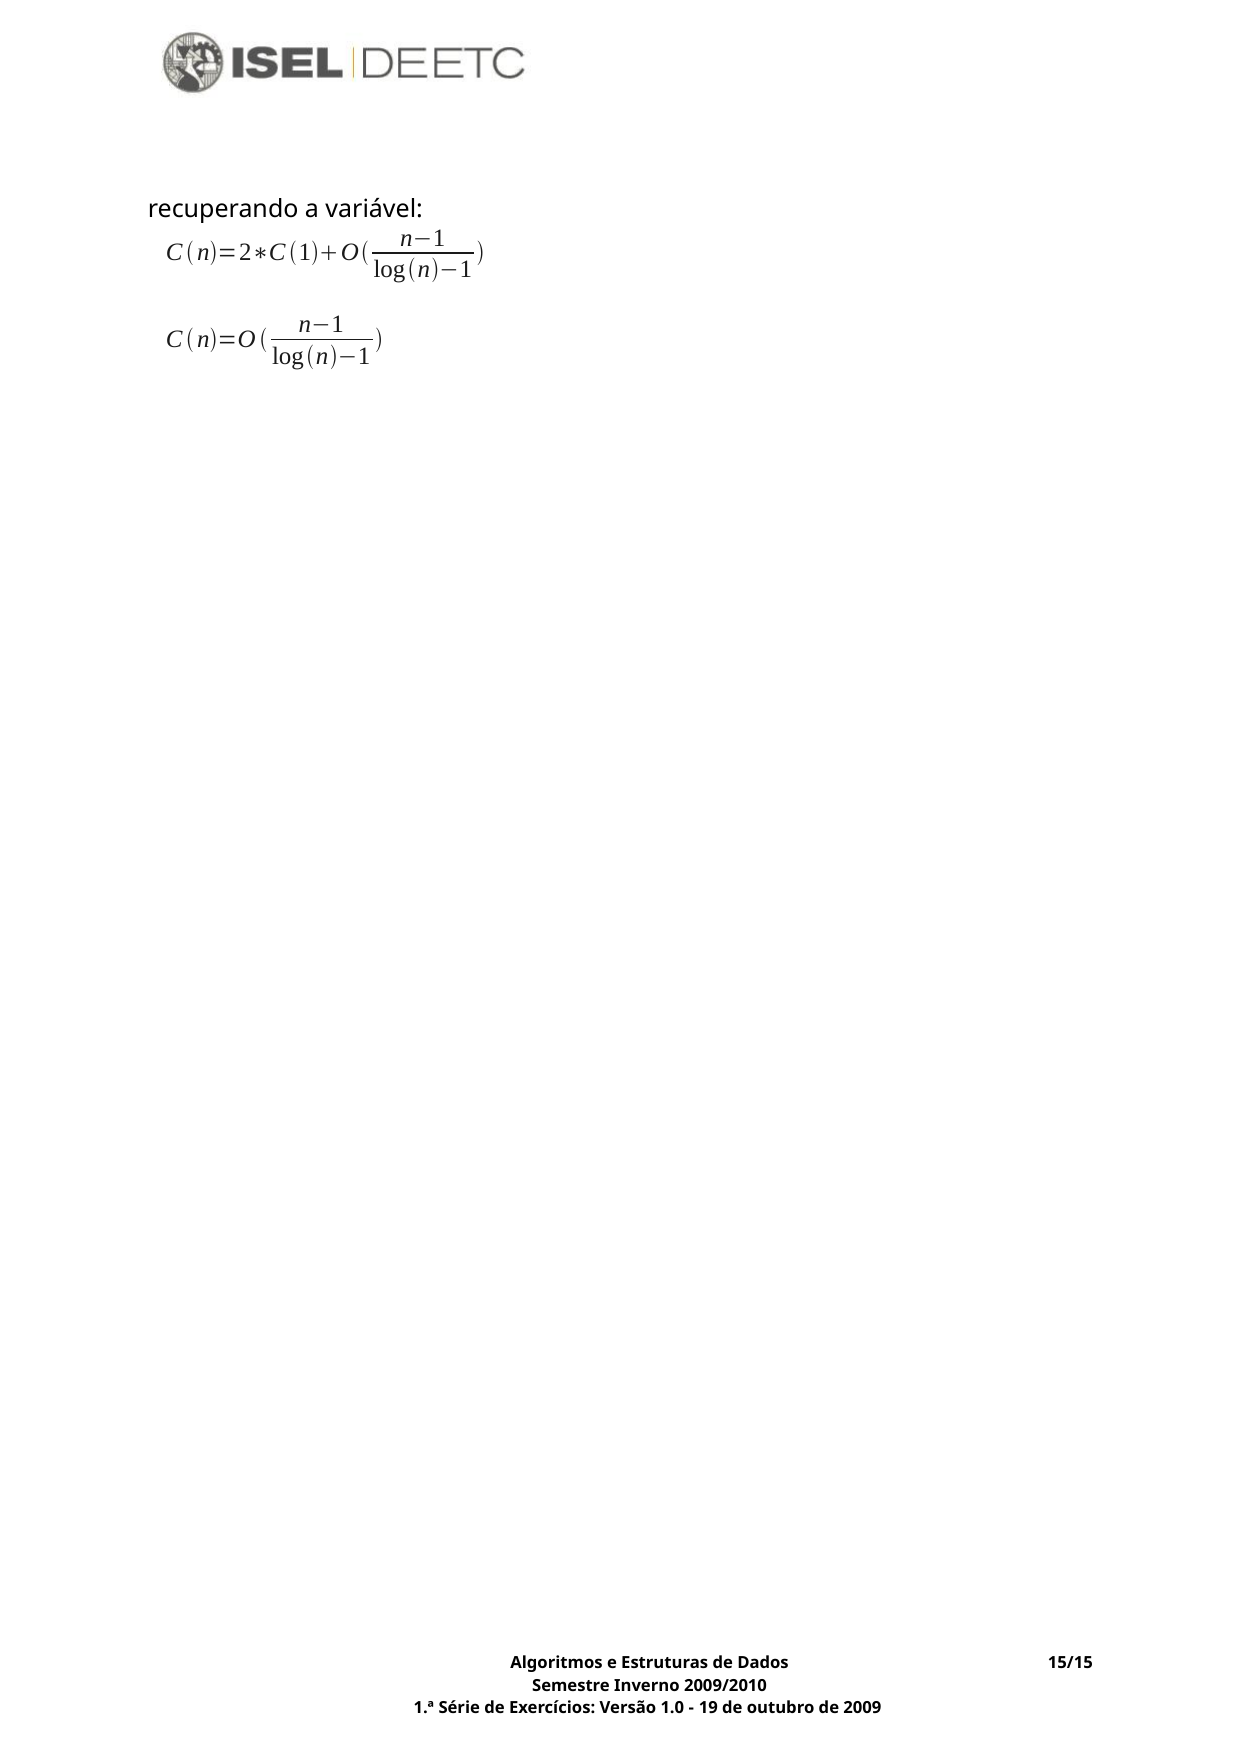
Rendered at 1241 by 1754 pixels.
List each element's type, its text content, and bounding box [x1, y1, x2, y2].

picture [153, 17, 555, 118]
text recuperando a variável: [148, 190, 1093, 224]
